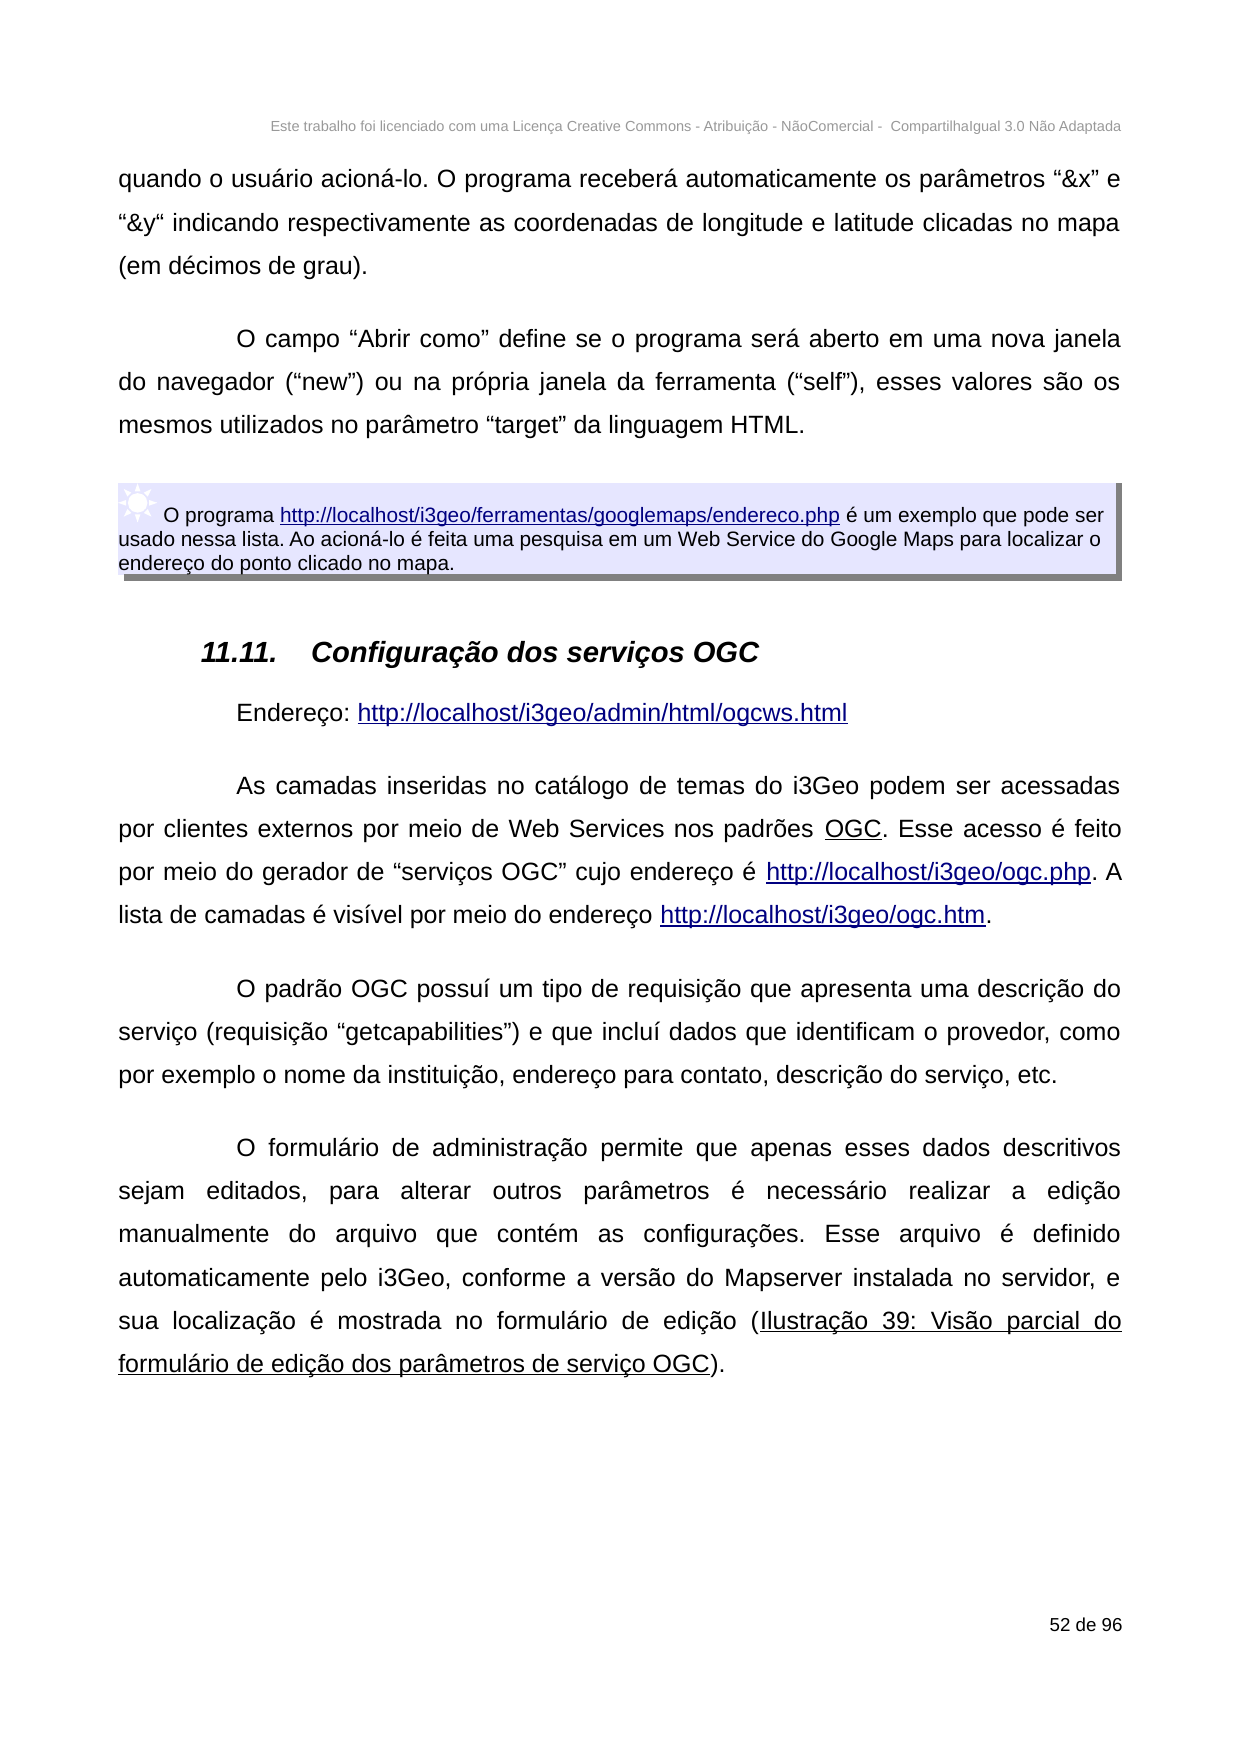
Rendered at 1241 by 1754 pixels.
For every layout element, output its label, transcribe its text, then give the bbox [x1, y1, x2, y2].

picture [123, 488, 132, 497]
subtitle Configuração dos serviços OGC [163, 635, 1077, 669]
text As camadas inseridas no catálogo de temas do i3Geo podem ser acessadas por clientes externos por meio de Web Services nos padrões OGC. Esse acesso é feito por meio do gerador de “serviços OGC” cujo endereço é http://localhost/i3geo/ogc.php. A lista de camadas é visível por meio do endereço http://localhost/i3geo/ogc.htm. [118, 771, 1122, 929]
text O formulário de administração permite que apenas esses dados descritivos sejam editados, para alterar outros parâmetros é necessário realizar a edição manualmente do arquivo que contém as configurações. Esse arquivo é definido automaticamente pelo i3Geo, conforme a versão do Mapserver instalada no servidor, e sua localização é mostrada no formulário de edição (Ilustração 39: Visão parcial do formulário de edição dos parâmetros de serviço OGC). [118, 1133, 1122, 1378]
picture [149, 500, 158, 506]
text O padrão OGC possuí um tipo de requisição que apresenta uma descrição do serviço (requisição “getcapabilities”) e que incluí dados que identificam o provedor, como por exemplo o nome da instituição, endereço para contato, descrição do serviço, etc. [118, 974, 1122, 1089]
text Endereço: http://localhost/i3geo/admin/html/ogcws.html [118, 698, 1122, 727]
picture [134, 483, 141, 492]
picture [134, 514, 141, 523]
picture [118, 488, 152, 517]
text quando o usuário acioná-lo. O programa receberá automaticamente os parâmetros “&x” e “&y“ indicando respectivamente as coordenadas de longitude e latitude clicadas no mapa (em décimos de grau). [118, 164, 1122, 279]
text O campo “Abrir como” define se o programa será aberto em uma nova janela do navegador (“new”) ou na própria janela da ferramenta (“self”), esses valores são os mesmos utilizados no parâmetro “target” da linguagem HTML. [118, 324, 1122, 439]
text O programa http://localhost/i3geo/ferramentas/googlemaps/endereco.php é um exemplo que pode ser usado nessa lista. Ao acioná-lo é feita uma pesquisa em um Web Service do Google Maps para localizar o endereço do ponto clicado no mapa. [118, 483, 1116, 575]
